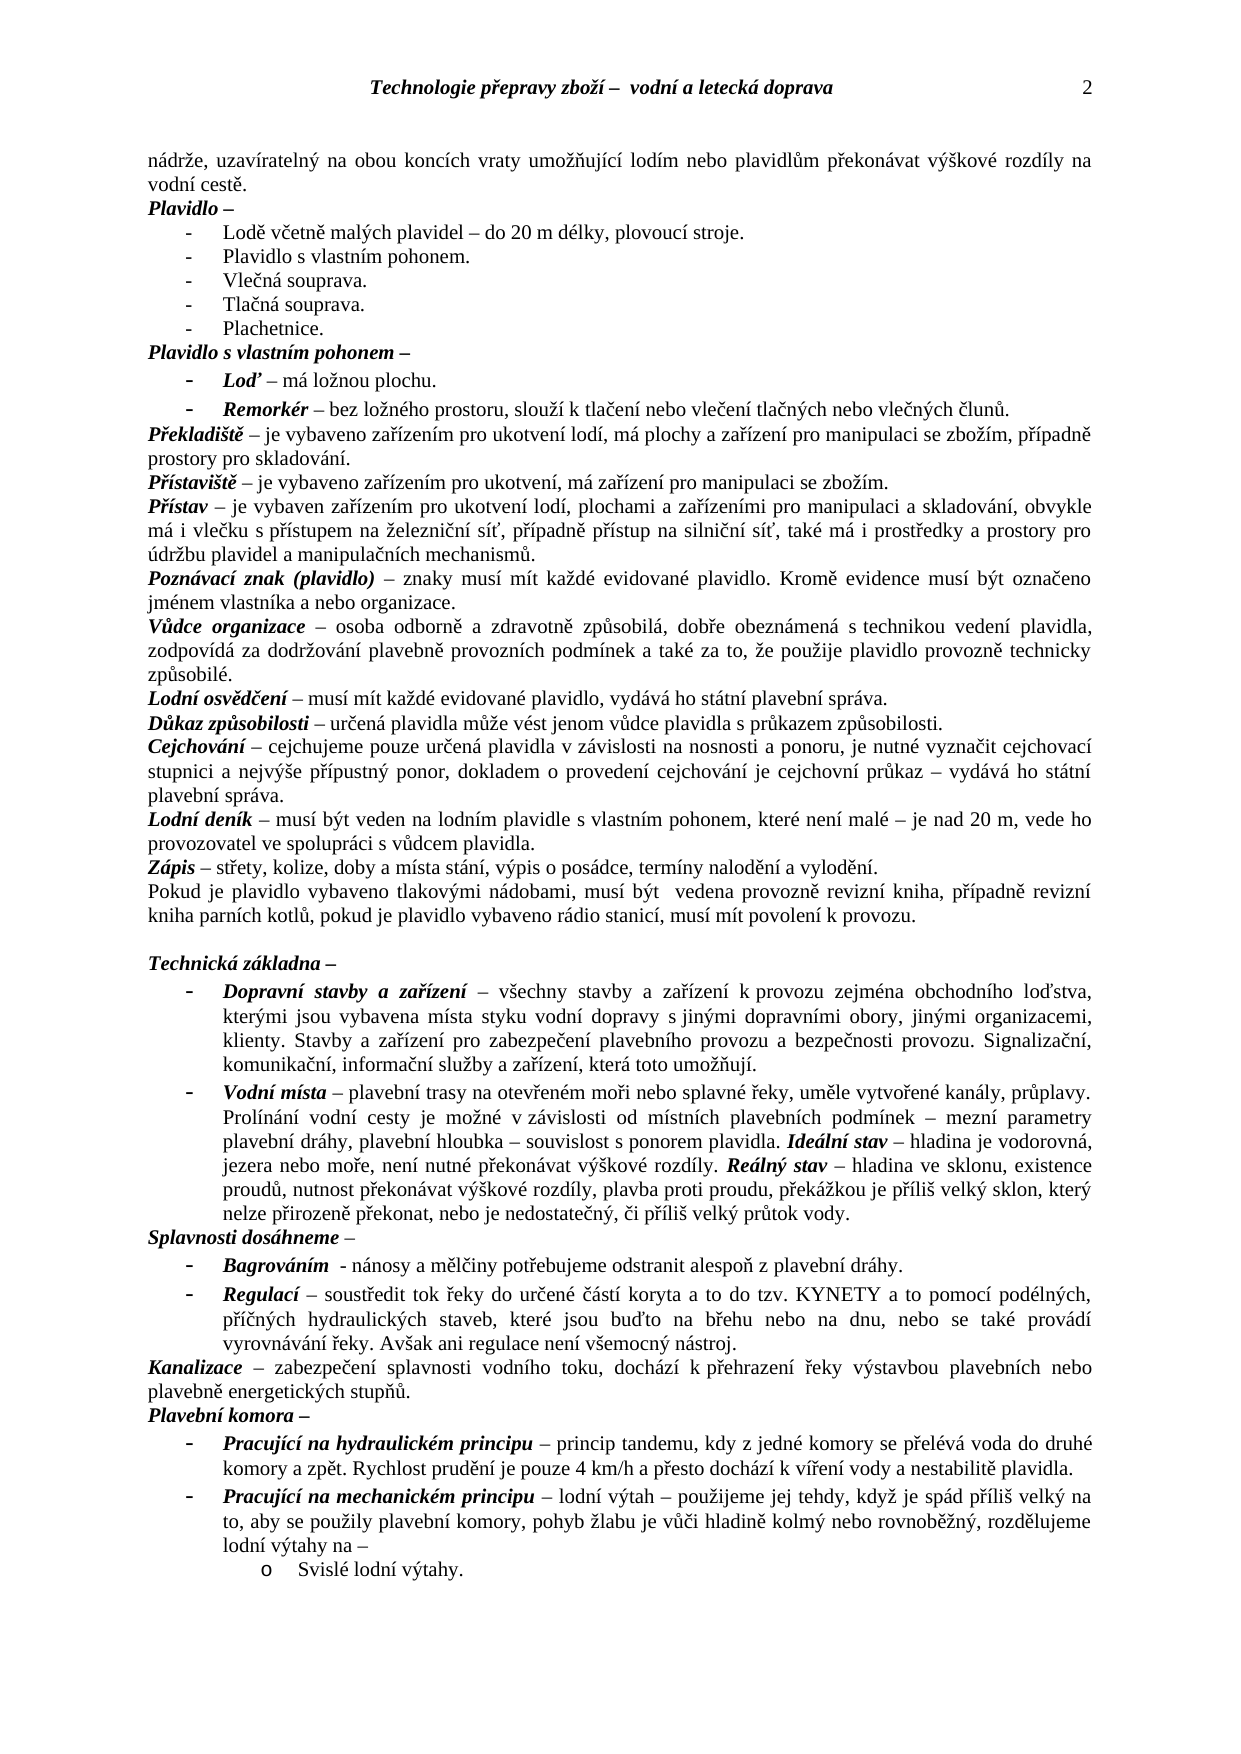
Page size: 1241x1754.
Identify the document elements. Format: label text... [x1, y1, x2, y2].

list Remorkér – bez ložného prostoru, slouží k tlačení nebo vlečení tlačných nebo vlečných člunů. [185, 393, 1093, 422]
list Plachetnice. [185, 316, 1093, 340]
text Pokud je plavidlo vybaveno tlakovými nádobami, musí být vedena provozně revizní kniha, případně revizní kniha parních kotlů, pokud je plavidlo vybaveno rádio stanicí, musí mít povolení k provozu. [148, 879, 1093, 927]
list Plavidlo s vlastním pohonem. [185, 244, 1093, 268]
list Vodní místa – plavební trasy na otevřeném moři nebo splavné řeky, uměle vytvořené kanály, průplavy. Prolínání vodní cesty je možné v závislosti od místních plavebních podmínek – mezní parametry plavební dráhy, plavební hloubka – souvislost s ponorem plavidla. Ideální stav – hladina je vodorovná, jezera nebo moře, není nutné překonávat výškové rozdíly. Reálný stav – hladina ve sklonu, existence proudů, nutnost překonávat výškové rozdíly, plavba proti proudu, překážkou je příliš velký sklon, který nelze přirozeně překonat, nebo je nedostatečný, či příliš velký průtok vody. [185, 1076, 1093, 1225]
list Loď – má ložnou plochu. [185, 364, 1093, 393]
list Regulací – soustředit tok řeky do určené částí koryta a to do tzv. KYNETY a to pomocí podélných, příčných hydraulických staveb, které jsou buďto na břehu nebo na dnu, nebo se také provádí vyrovnávání řeky. Avšak ani regulace není všemocný nástroj. [185, 1278, 1093, 1355]
list Pracující na mechanickém principu – lodní výtah – použijeme jej tehdy, když je spád příliš velký na to, aby se použily plavební komory, pohyb žlabu je vůči hladině kolmý nebo rovnoběžný, rozdělujeme lodní výtahy na – [185, 1480, 1093, 1557]
text Přístaviště – je vybaveno zařízením pro ukotvení, má zařízení pro manipulaci se zbožím. [148, 470, 1093, 494]
list Bagrováním - nánosy a mělčiny potřebujeme odstranit alespoň z plavební dráhy. [185, 1249, 1093, 1278]
text Vůdce organizace – osoba odborně a zdravotně způsobilá, dobře obeznámená s technikou vedení plavidla, zodpovídá za dodržování plavebně provozních podmínek a také za to, že použije plavidlo provozně technicky způsobilé. [148, 614, 1093, 686]
list Pracující na hydraulickém principu – princip tandemu, kdy z jedné komory se přelévá voda do druhé komory a zpět. Rychlost prudění je pouze 4 km/h a přesto dochází k víření vody a nestabilitě plavidla. [185, 1427, 1093, 1480]
text Kanalizace – zabezpečení splavnosti vodního toku, dochází k přehrazení řeky výstavbou plavebních nebo plavebně energetických stupňů. [148, 1355, 1093, 1403]
text Důkaz způsobilosti – určená plavidla může vést jenom vůdce plavidla s průkazem způsobilosti. [148, 710, 1093, 734]
list Svislé lodní výtahy. [260, 1557, 1093, 1582]
text nádrže, uzavíratelný na obou koncích vraty umožňující lodím nebo plavidlům překonávat výškové rozdíly na vodní cestě. [148, 148, 1093, 196]
text Zápis – střety, kolize, doby a místa stání, výpis o posádce, termíny nalodění a vylodění. [148, 855, 1093, 879]
text Poznávací znak (plavidlo) – znaky musí mít každé evidované plavidlo. Kromě evidence musí být označeno jménem vlastníka a nebo organizace. [148, 566, 1093, 614]
text Lodní deník – musí být veden na lodním plavidle s vlastním pohonem, které není malé – je nad 20 m, vede ho provozovatel ve spolupráci s vůdcem plavidla. [148, 807, 1093, 855]
list Lodě včetně malých plavidel – do 20 m délky, plovoucí stroje. [185, 220, 1093, 244]
subtitle Plavidlo s vlastním pohonem – [148, 340, 1093, 364]
text Splavnosti dosáhneme – [148, 1225, 1093, 1249]
subtitle Plavební komora – [148, 1403, 1093, 1427]
subtitle Plavidlo – [148, 196, 1093, 220]
list Vlečná souprava. [185, 268, 1093, 292]
text Lodní osvědčení – musí mít každé evidované plavidlo, vydává ho státní plavební správa. [148, 686, 1093, 710]
text Přístav – je vybaven zařízením pro ukotvení lodí, plochami a zařízeními pro manipulaci a skladování, obvykle má i vlečku s přístupem na železniční síť, případně přístup na silniční síť, také má i prostředky a prostory pro údržbu plavidel a manipulačních mechanismů. [148, 494, 1093, 566]
subtitle Technická základna – [148, 951, 1093, 975]
list Dopravní stavby a zařízení – všechny stavby a zařízení k provozu zejména obchodního loďstva, kterými jsou vybavena místa styku vodní dopravy s jinými dopravními obory, jinými organizacemi, klienty. Stavby a zařízení pro zabezpečení plavebního provozu a bezpečnosti provozu. Signalizační, komunikační, informační služby a zařízení, která toto umožňují. [185, 975, 1093, 1076]
text Cejchování – cejchujeme pouze určená plavidla v závislosti na nosnosti a ponoru, je nutné vyznačit cejchovací stupnici a nejvýše přípustný ponor, dokladem o provedení cejchování je cejchovní průkaz – vydává ho státní plavební správa. [148, 734, 1093, 807]
list Tlačná souprava. [185, 292, 1093, 316]
text Překladiště – je vybaveno zařízením pro ukotvení lodí, má plochy a zařízení pro manipulaci se zbožím, případně prostory pro skladování. [148, 422, 1093, 470]
